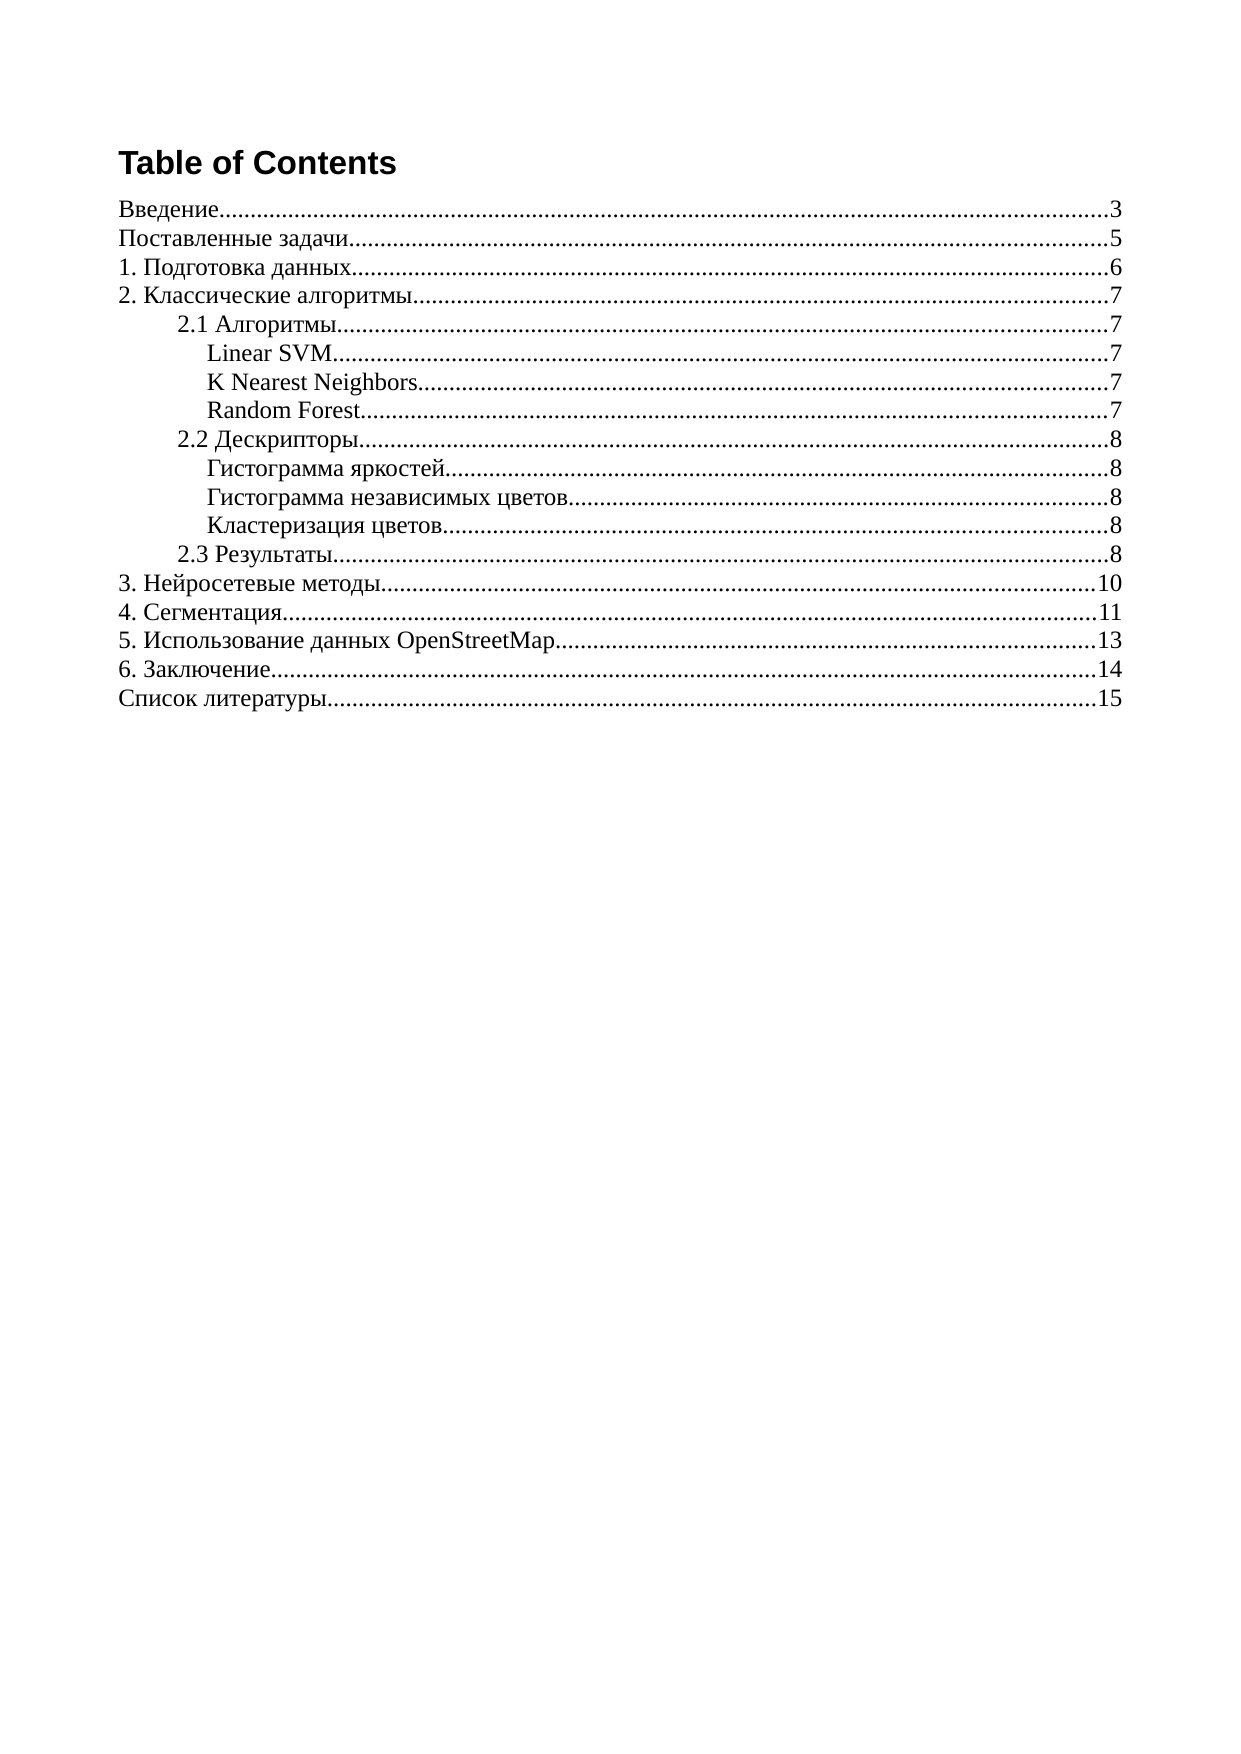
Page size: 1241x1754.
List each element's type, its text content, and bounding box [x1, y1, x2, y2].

text 4. Сегментация 11 [118, 597, 1122, 625]
text 2.1 Алгоритмы 7 [177, 309, 1122, 338]
text Список литературы 15 [118, 683, 1122, 712]
text 2.3 Результаты 8 [177, 539, 1122, 568]
text Гистограмма независимых цветов 8 [207, 482, 1122, 510]
text Кластеризация цветов 8 [207, 510, 1122, 539]
text 2. Классические алгоритмы 7 [118, 280, 1122, 309]
text Random Forest 7 [207, 395, 1122, 424]
subtitle Table of Contents [118, 143, 1122, 182]
text Linear SVM 7 [207, 338, 1122, 367]
text Гистограмма яркостей 8 [207, 453, 1122, 482]
text 6. Заключение 14 [118, 654, 1122, 683]
text 1. Подготовка данных 6 [118, 252, 1122, 280]
text K Nearest Neighbors 7 [207, 367, 1122, 395]
text 5. Использование данных OpenStreetMap 13 [118, 625, 1122, 654]
text 3. Нейросетевые методы 10 [118, 568, 1122, 597]
text 2.2 Дескрипторы 8 [177, 424, 1122, 453]
text Введение 3 [118, 194, 1122, 223]
text Поставленные задачи 5 [118, 223, 1122, 252]
